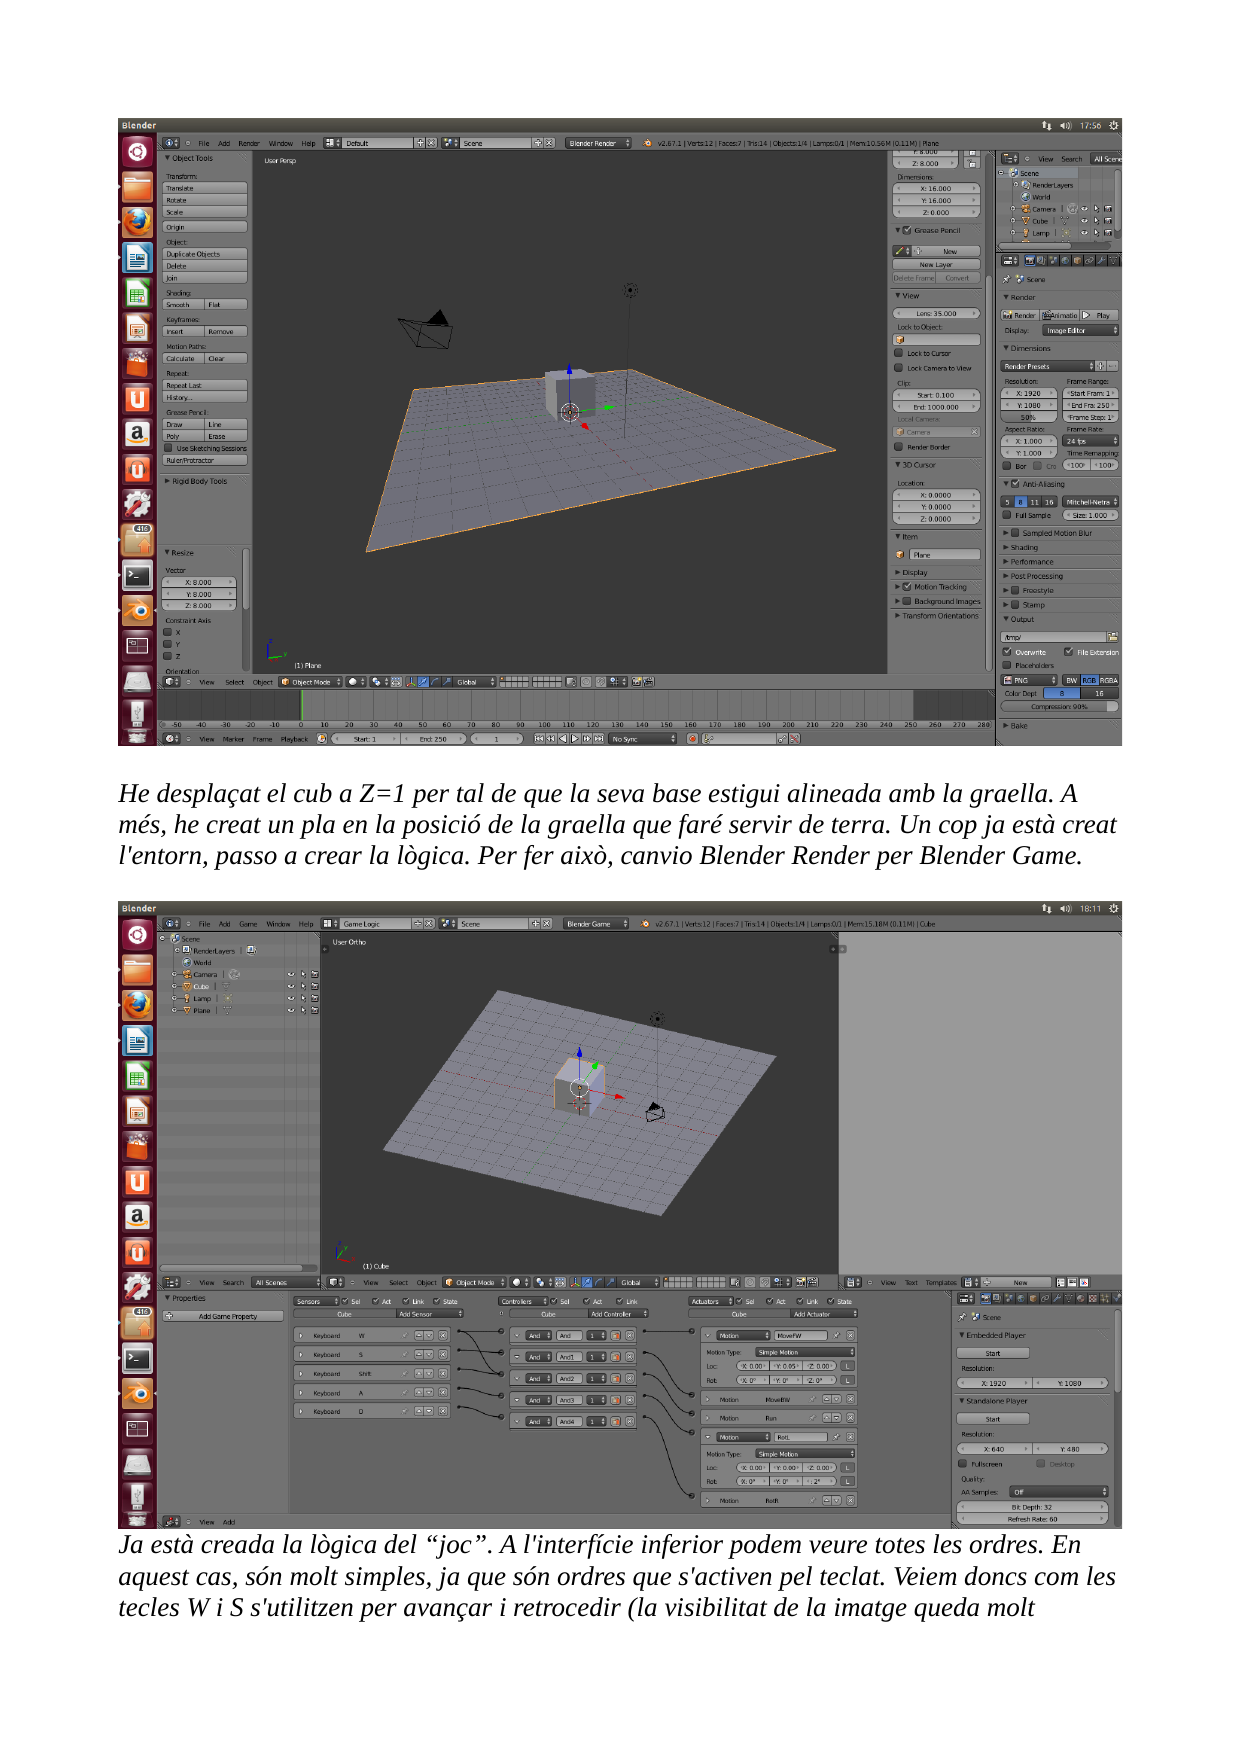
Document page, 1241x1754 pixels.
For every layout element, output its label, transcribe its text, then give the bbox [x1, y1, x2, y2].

text He desplaçat el cub a Z=1 per tal de que la seva base estigui alineada amb la graella. A més, he creat un pla en la posició de la graella que faré servir de terra. Un cop ja està creat l'entorn, passo a crear la lògica. Per fer això, canvio Blender Render per Blender Game. [118, 777, 1122, 870]
picture [118, 118, 1123, 746]
text Ja està creada la lògica del “joc”. A l'interfície inferior podem veure totes les ordres. En aquest cas, són molt simples, ja que són ordres que s'activen pel teclat. Veiem doncs com les tecles W i S s'utilitzen per avançar i retrocedir (la visibilitat de la imatge queda molt [118, 1529, 1122, 1622]
picture [118, 901, 1123, 1529]
